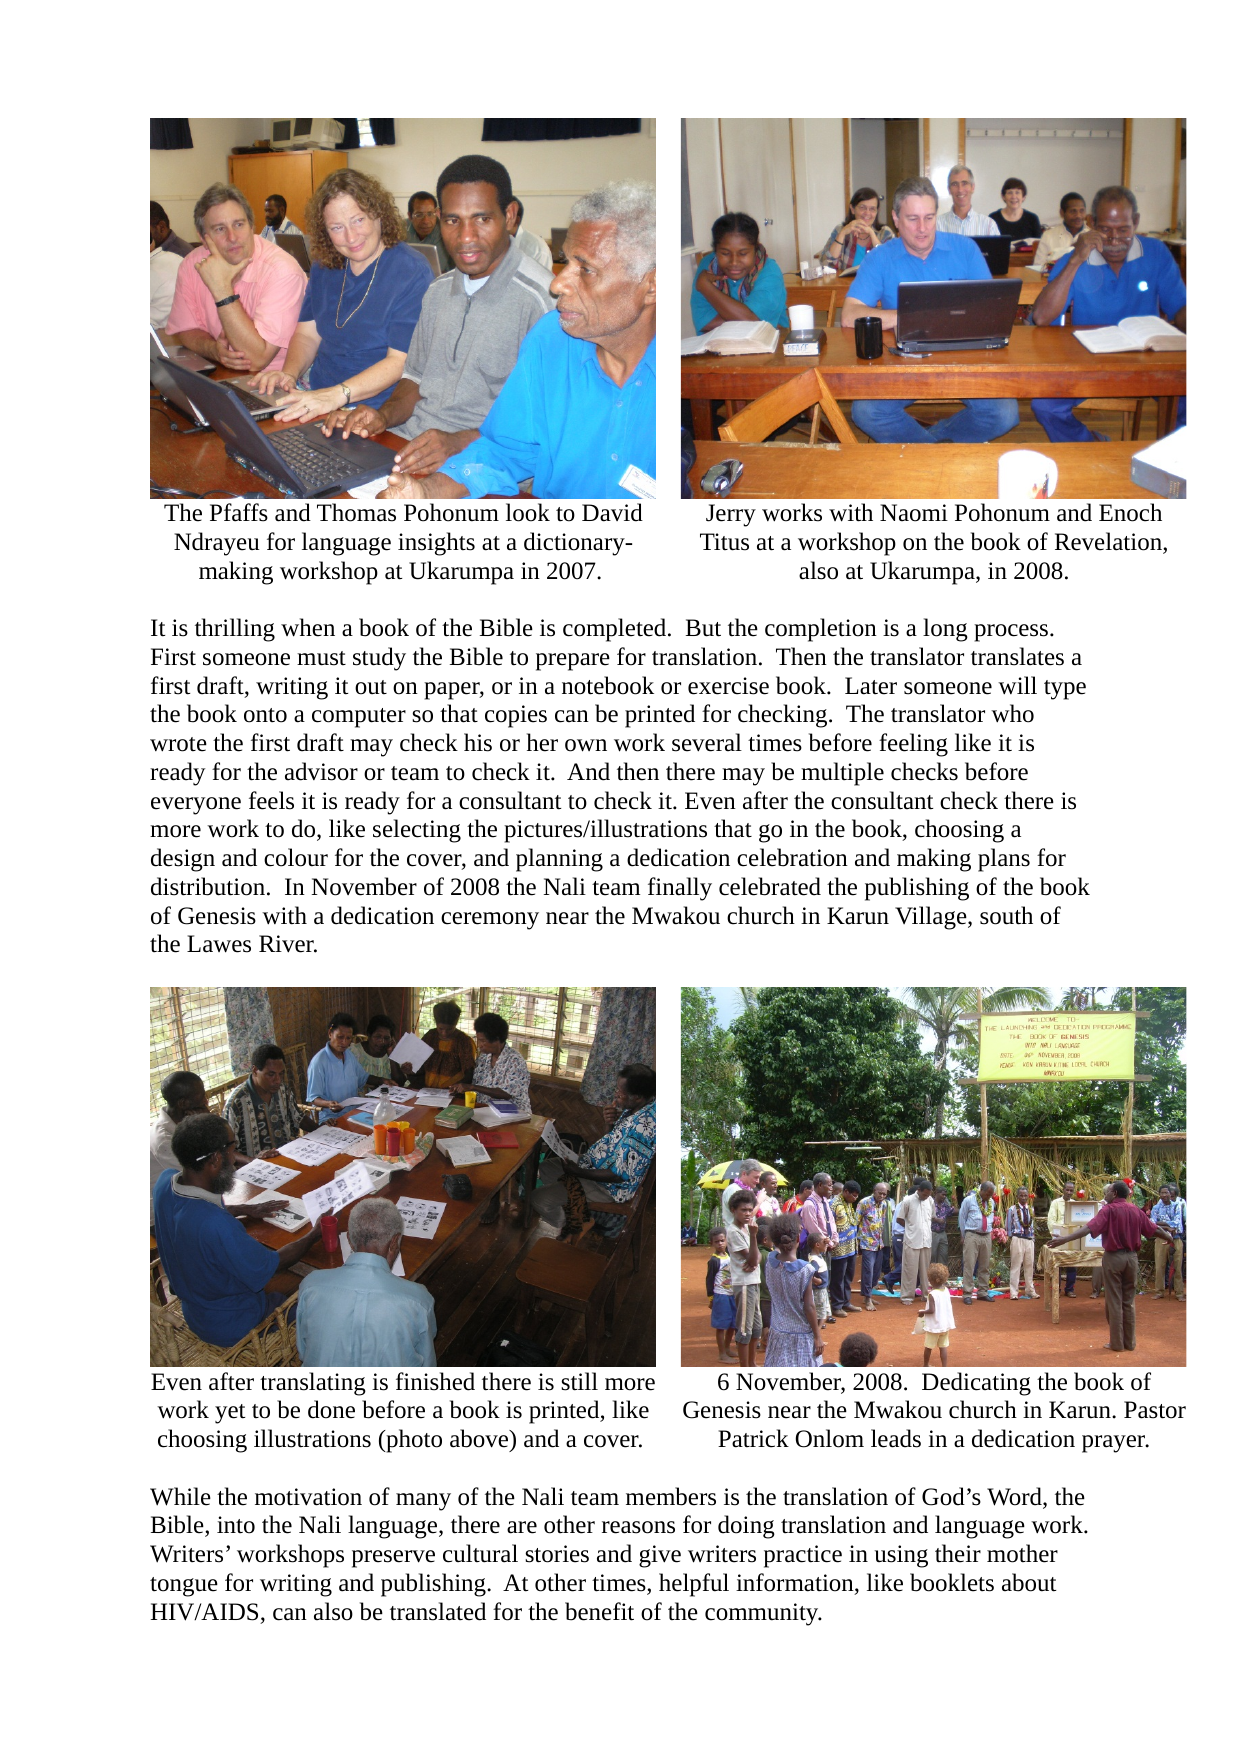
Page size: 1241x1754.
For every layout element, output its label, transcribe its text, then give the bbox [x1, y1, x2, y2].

table_cell 6 November, 2008. Dedicating the book of Genesis near the Mwakou church in Karun. Pastor Patrick Onlom leads in a dedication prayer. [669, 1367, 1199, 1453]
table_header [138, 119, 150, 498]
table_cell [1199, 1367, 1240, 1453]
picture [150, 118, 656, 499]
table_header [1199, 987, 1240, 1367]
table_header [669, 119, 680, 498]
text While the motivation of many of the Nali team members is the translation of God’s Word, the Bible, into the Nali language, there are other reasons for doing translation and language work. Writers’ workshops preserve cultural stories and give writers practice in using their mother tongue for writing and publishing. At other times, helpful information, like booklets about HIV/AIDS, can also be translated for the benefit of the community. [150, 1482, 1090, 1626]
picture [680, 987, 1187, 1367]
table_header [138, 987, 150, 1367]
table_cell Jerry works with Naomi Pohonum and Enoch Titus at a workshop on the book of Revelation, also at Ukarumpa, in 2008. [669, 498, 1199, 584]
table_header [669, 987, 680, 1367]
table_header [1187, 987, 1199, 1367]
table_header [656, 119, 669, 498]
picture [150, 987, 656, 1367]
table_header [656, 987, 669, 1367]
picture [680, 118, 1187, 499]
table_cell The Pfaffs and Thomas Pohonum look to David Ndrayeu for language insights at a dictionary-making workshop at Ukarumpa in 2007. [138, 498, 669, 584]
table_header [1187, 119, 1199, 498]
text It is thrilling when a book of the Bible is completed. But the completion is a long process. First someone must study the Bible to prepare for translation. Then the translator translates a first draft, writing it out on paper, or in a notebook or exercise book. Later someone will type the book onto a computer so that copies can be printed for checking. The translator who wrote the first draft may check his or her own work several times before feeling like it is ready for the advisor or team to check it. And then there may be multiple checks before everyone feels it is ready for a consultant to check it. Even after the consultant check there is more work to do, like selecting the pictures/illustrations that go in the book, choosing a design and colour for the cover, and planning a dedication celebration and making plans for distribution. In November of 2008 the Nali team finally celebrated the publishing of the book of Genesis with a dedication ceremony near the Mwakou church in Karun Village, south of the Lawes River. [150, 613, 1090, 958]
table_cell Even after translating is finished there is still more work yet to be done before a book is printed, like choosing illustrations (photo above) and a cover. [138, 1367, 669, 1453]
